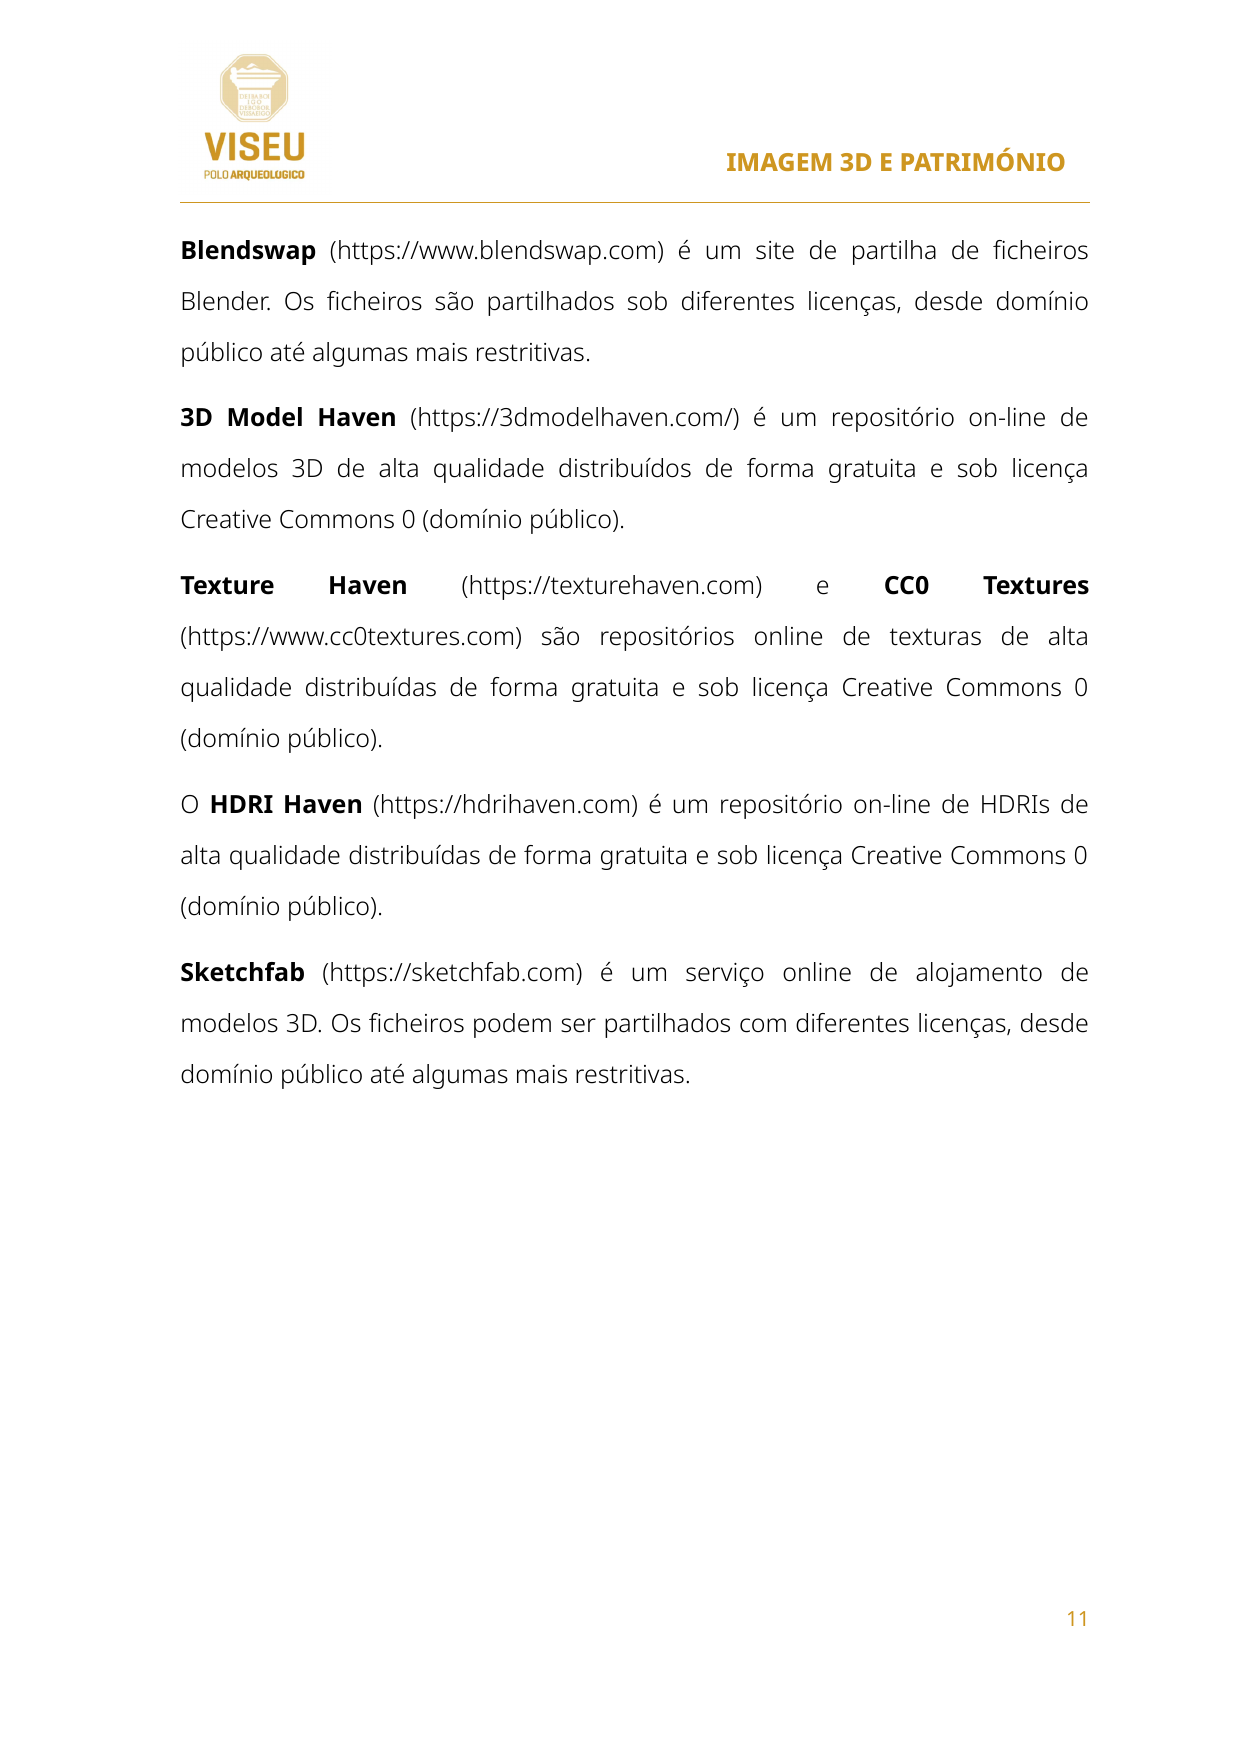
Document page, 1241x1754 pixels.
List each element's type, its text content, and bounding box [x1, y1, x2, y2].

text Blendswap (https://www.blendswap.com) é um site de partilha de ficheiros Blender. Os ficheiros são partilhados sob diferentes licenças, desde domínio público até algumas mais restritivas. [180, 232, 1090, 368]
text O HDRI Haven (https://hdrihaven.com) é um repositório on-line de HDRIs de alta qualidade distribuídas de forma gratuita e sob licença Creative Commons 0 (domínio público). [180, 787, 1090, 923]
text Texture Haven (https://texturehaven.com) e CC0 Textures (https://www.cc0textures.com) são repositórios online de texturas de alta qualidade distribuídas de forma gratuita e sob licença Creative Commons 0 (domínio público). [180, 568, 1090, 755]
text Sketchfab (https://sketchfab.com) é um serviço online de alojamento de modelos 3D. Os ficheiros podem ser partilhados com diferentes licenças, desde domínio público até algumas mais restritivas. [180, 954, 1090, 1090]
text 3D Model Haven (https://3dmodelhaven.com/) é um repositório on-line de modelos 3D de alta qualidade distribuídos de forma gratuita e sob licença Creative Commons 0 (domínio público). [180, 400, 1090, 536]
